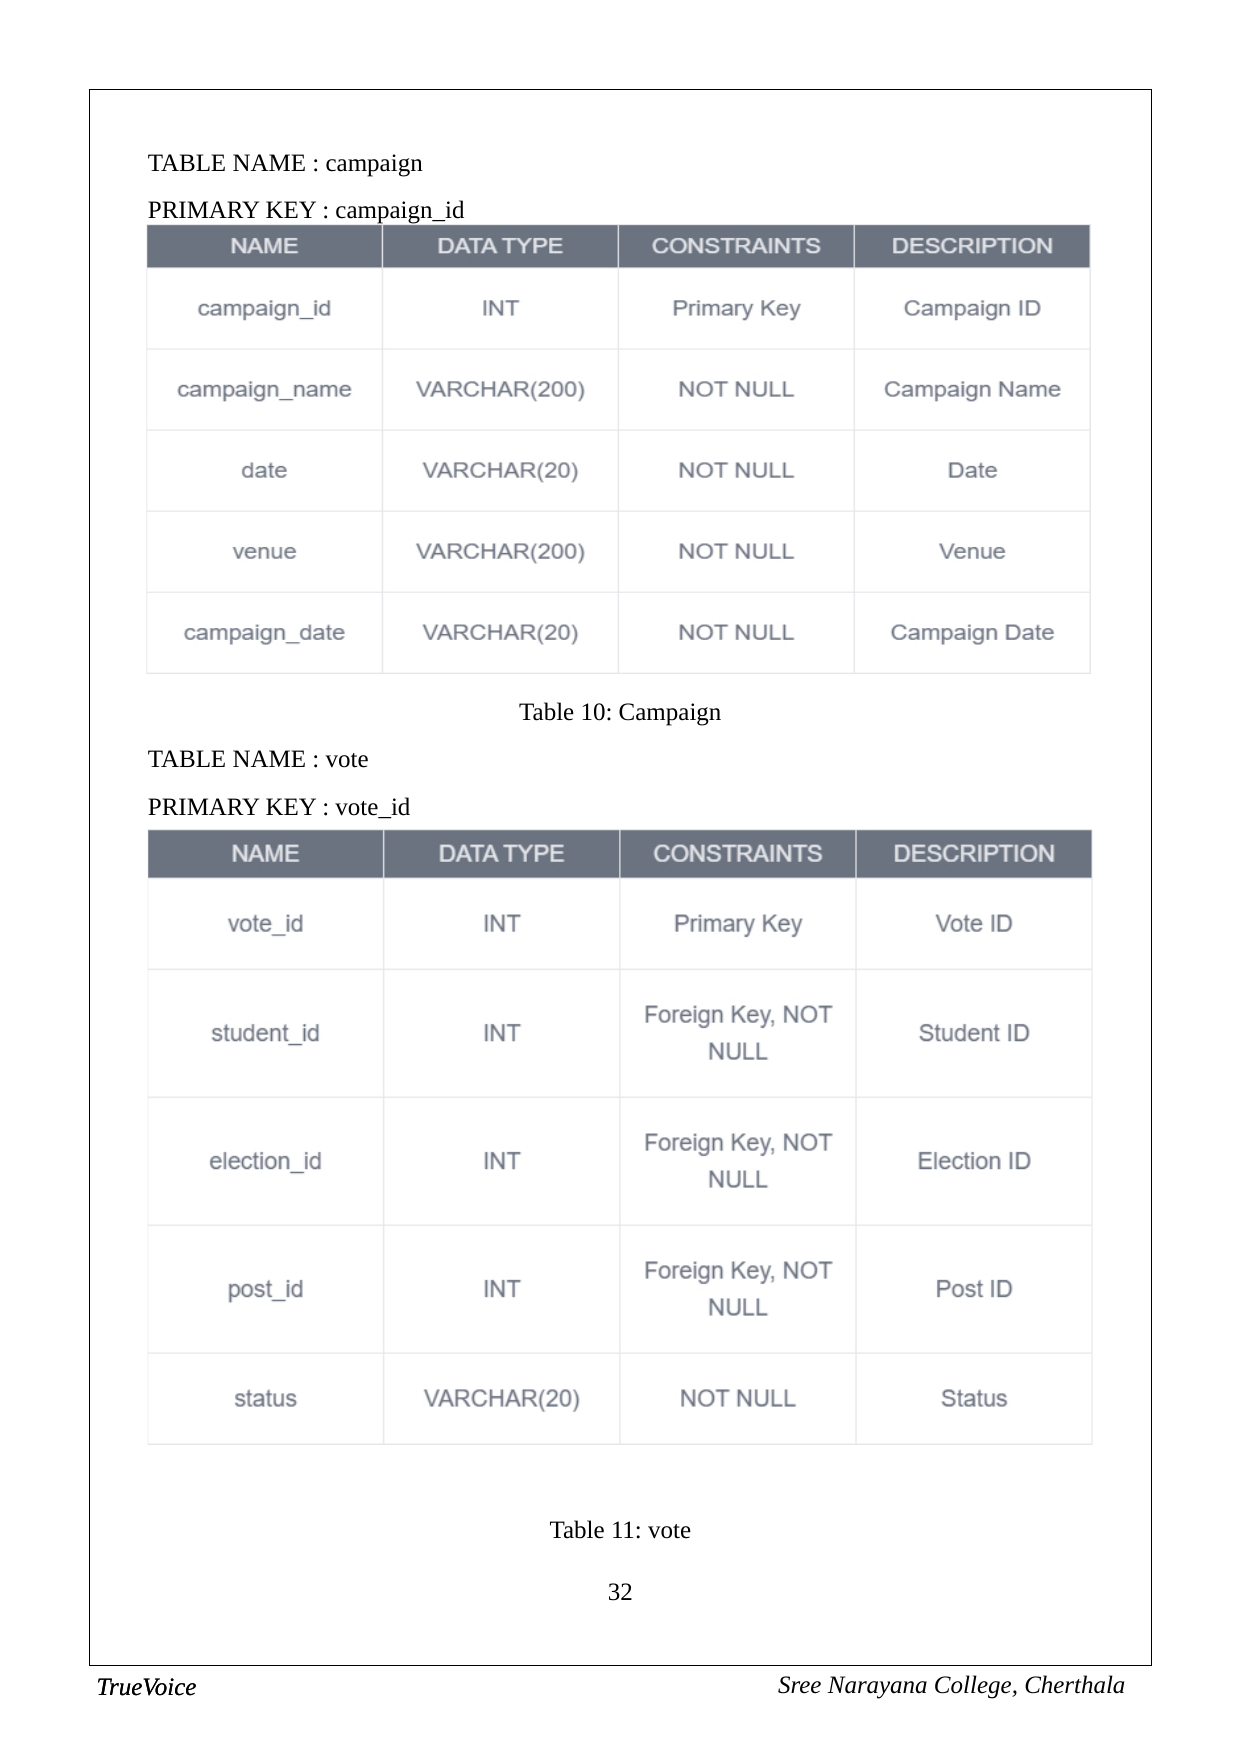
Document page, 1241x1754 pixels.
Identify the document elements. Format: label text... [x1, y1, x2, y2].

text Table 11: vote [148, 1516, 1092, 1544]
text Table 10: Campaign [148, 243, 1092, 726]
text PRIMARY KEY : campaign_id [148, 195, 1092, 224]
picture [147, 829, 1093, 1445]
text PRIMARY KEY : vote_id [148, 792, 1092, 821]
text TABLE NAME : campaign [148, 148, 1092, 176]
text TABLE NAME : vote [148, 744, 1092, 773]
picture [146, 224, 1091, 674]
